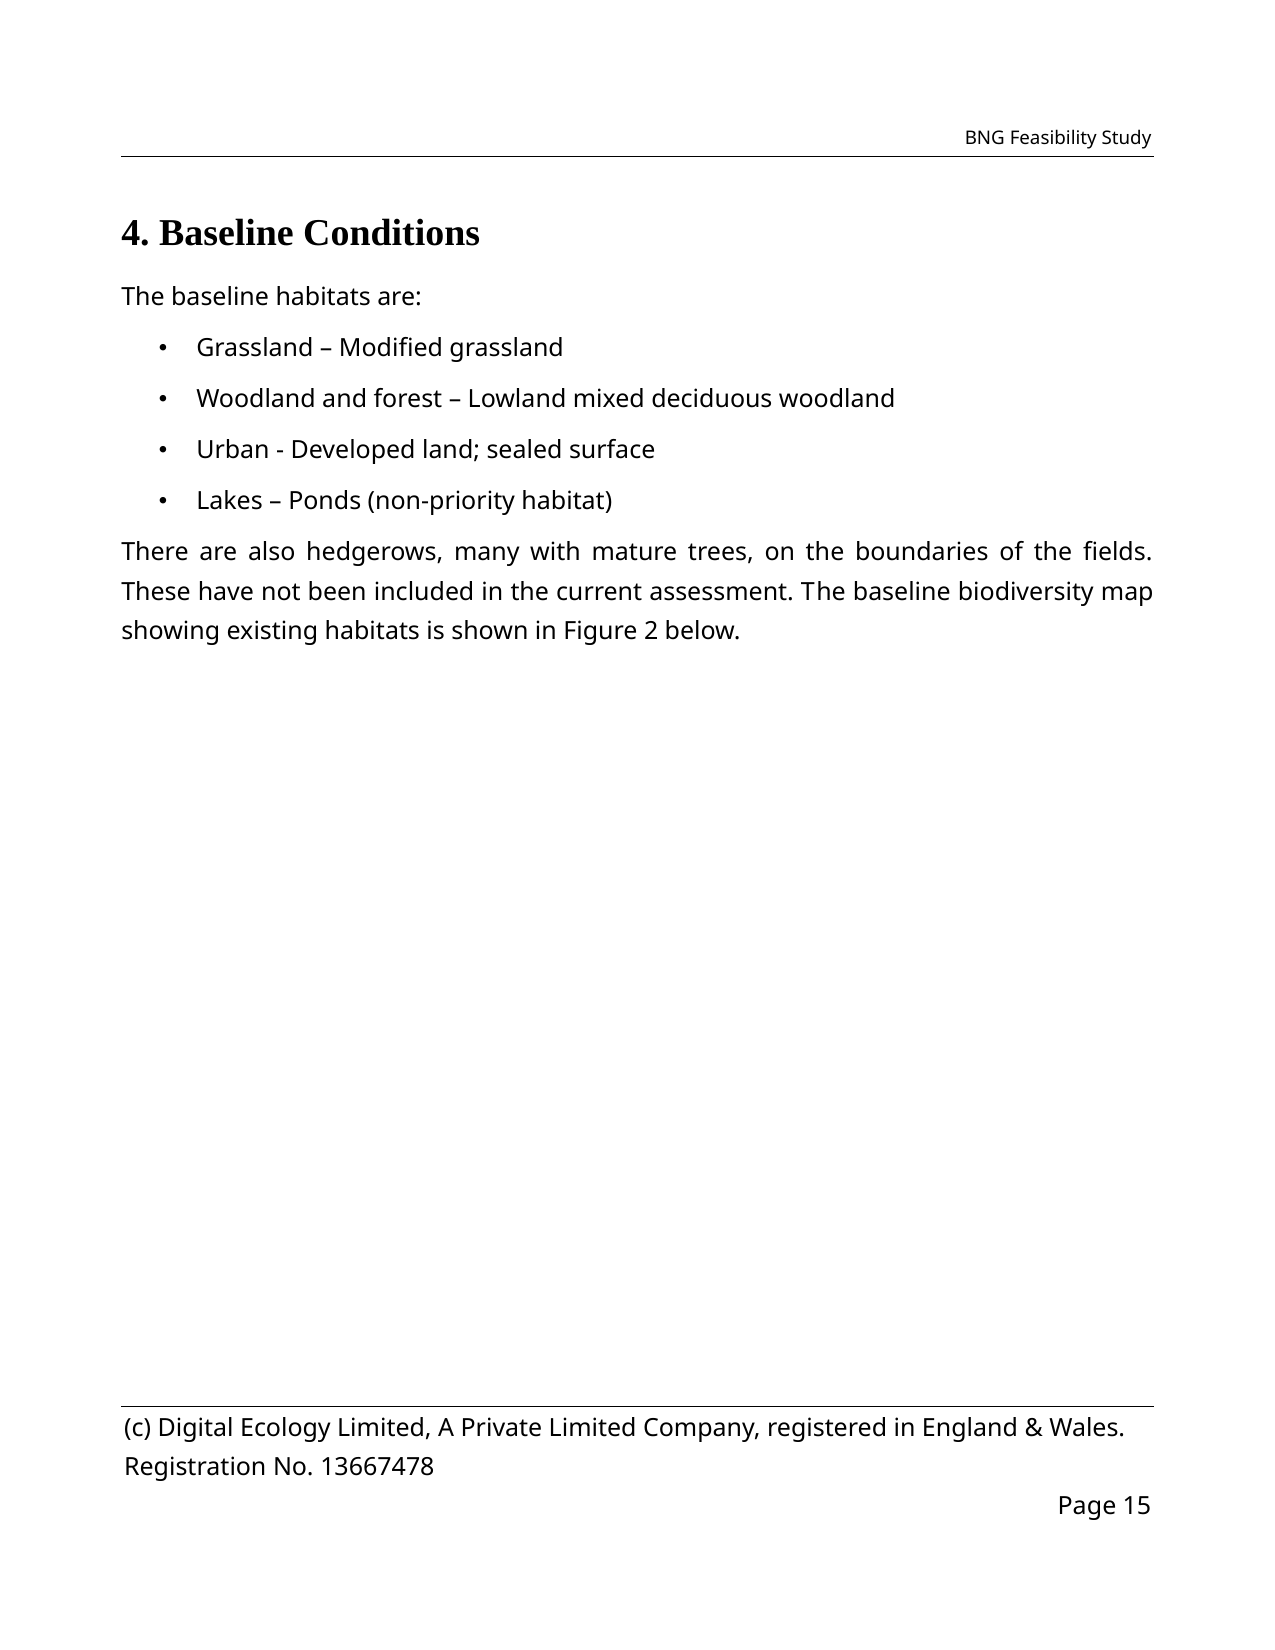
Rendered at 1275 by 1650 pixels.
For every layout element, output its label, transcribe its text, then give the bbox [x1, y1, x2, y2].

list Lakes – Ponds (non-priority habitat) [158, 483, 1154, 517]
list Urban - Developed land; sealed surface [158, 432, 1154, 466]
list Grassland – Modified grassland [158, 330, 1154, 364]
list Woodland and forest – Lowland mixed deciduous woodland [158, 381, 1154, 415]
text The baseline habitats are: [121, 279, 1154, 313]
text There are also hedgerows, many with mature trees, on the boundaries of the fields. These have not been included in the current assessment. The baseline biodiversity map showing existing habitats is shown in Figure 2 below. [121, 534, 1154, 646]
subtitle 4. Baseline Conditions [121, 210, 1154, 254]
